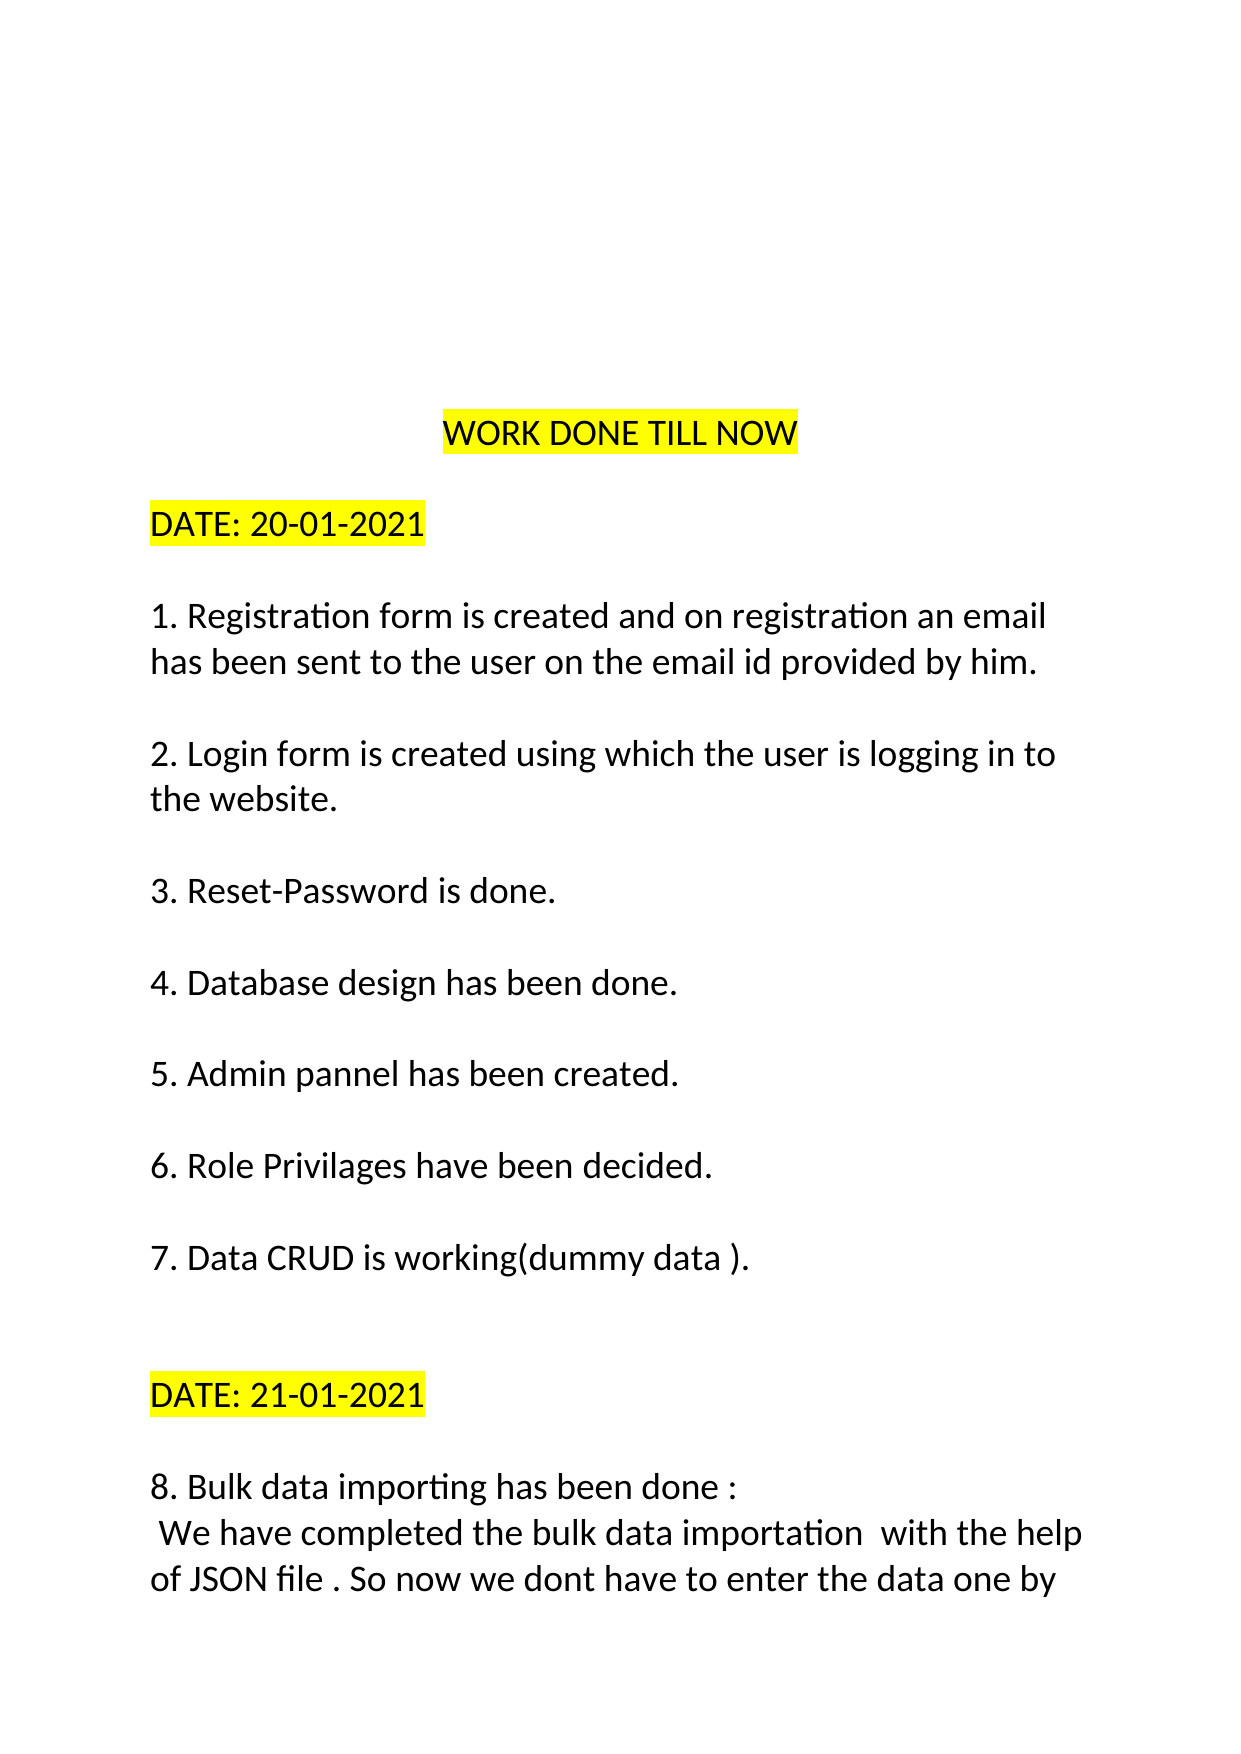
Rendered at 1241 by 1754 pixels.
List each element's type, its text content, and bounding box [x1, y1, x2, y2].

text DATE: 21-01-2021 [150, 1371, 1090, 1417]
text 3. Reset-Password is done. [150, 867, 1090, 913]
text 1. Registration form is created and on registration an email has been sent to the user on the email id provided by him. [150, 592, 1090, 684]
text 6. Role Privilages have been decided. [150, 1142, 1090, 1188]
text We have completed the bulk data importation with the help of JSON file . So now we dont have to enter the data one by [150, 1509, 1090, 1600]
text 7. Data CRUD is working(dummy data ). [150, 1234, 1090, 1279]
text DATE: 20-01-2021 [150, 500, 1090, 546]
text 5. Admin pannel has been created. [150, 1050, 1090, 1096]
text 8. Bulk data importing has been done : [150, 1463, 1090, 1509]
text 2. Login form is created using which the user is logging in to the website. [150, 729, 1090, 821]
text WORK DONE TILL NOW [150, 409, 1090, 454]
text 4. Database design has been done. [150, 959, 1090, 1004]
